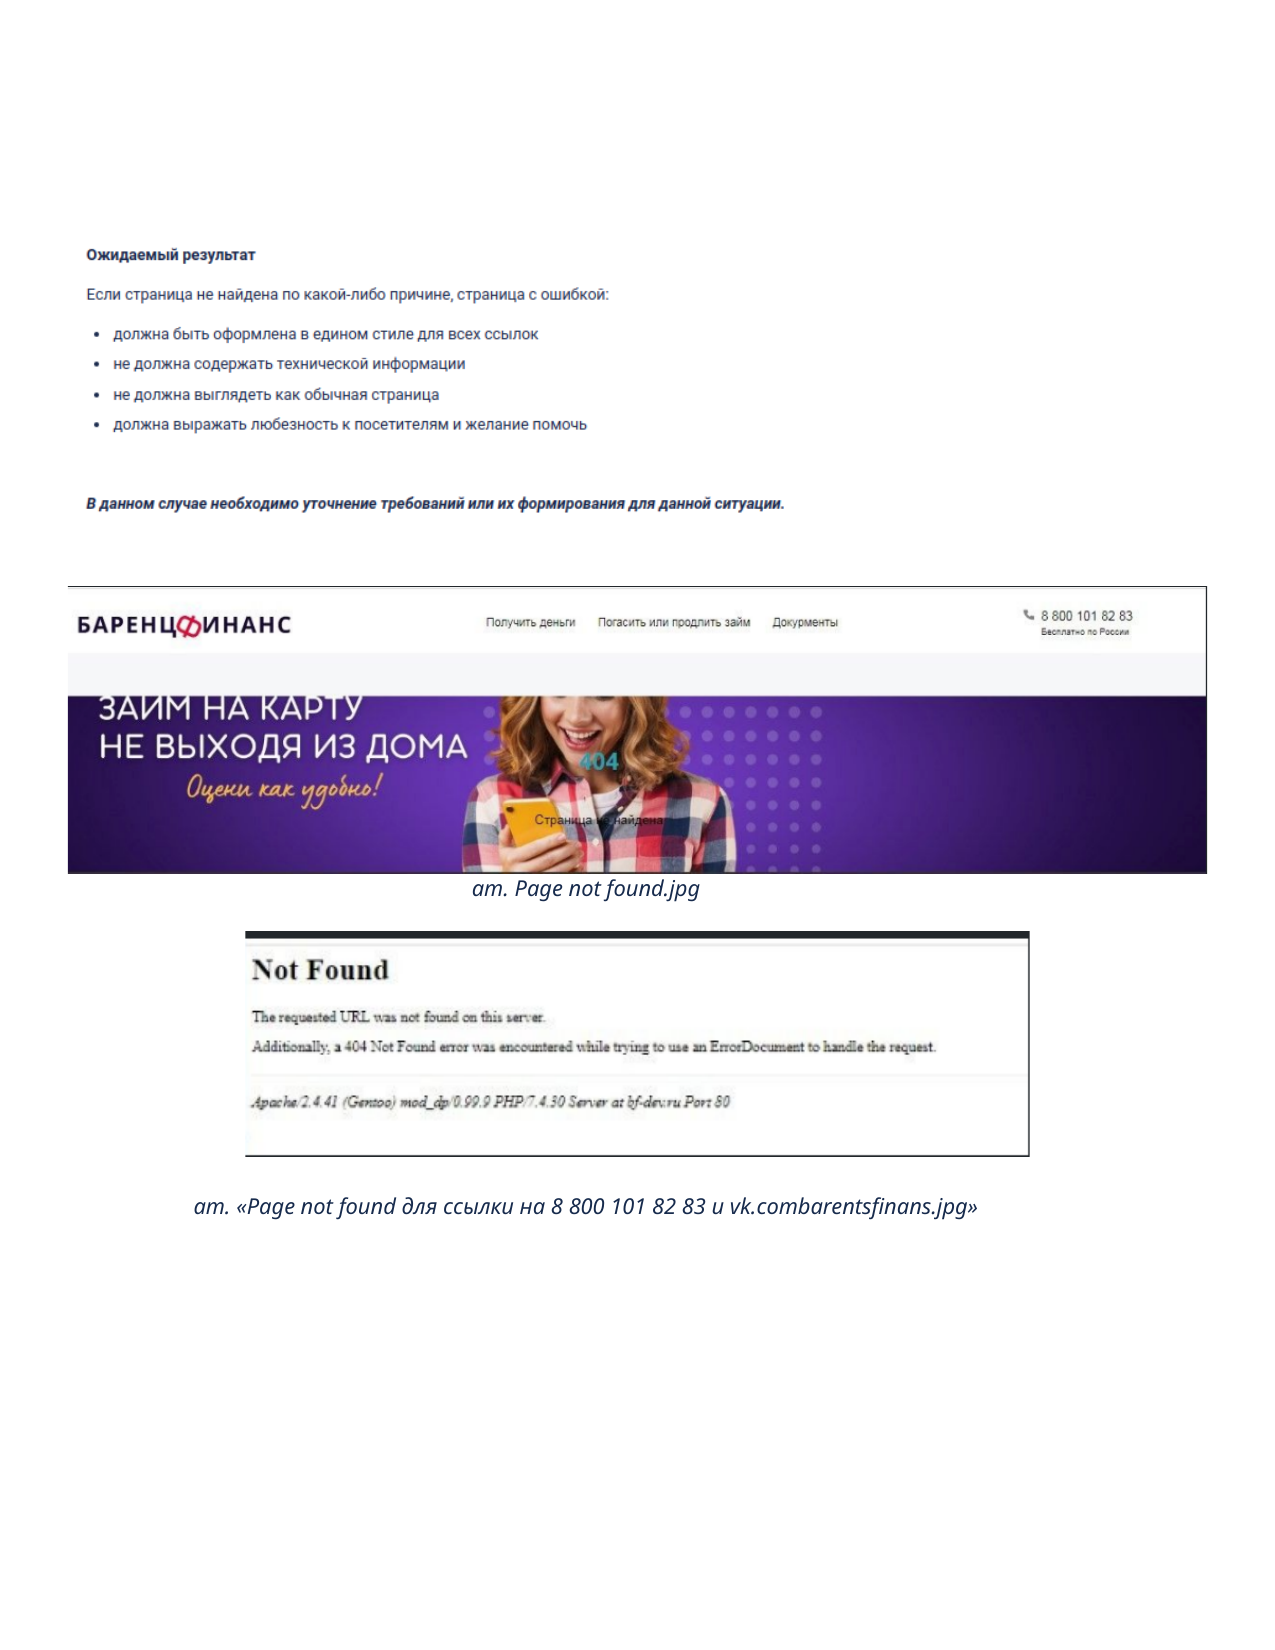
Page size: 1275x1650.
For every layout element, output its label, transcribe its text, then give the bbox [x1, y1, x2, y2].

picture [67, 586, 1208, 874]
text ат. Page not found.jpg [18, 587, 1157, 903]
text ат. «Page not found для ссылки на 8 800 101 82 83 и vk.combarentsfinans.jpg» [18, 1191, 1157, 1220]
picture [67, 233, 1208, 530]
picture [245, 931, 1030, 1157]
